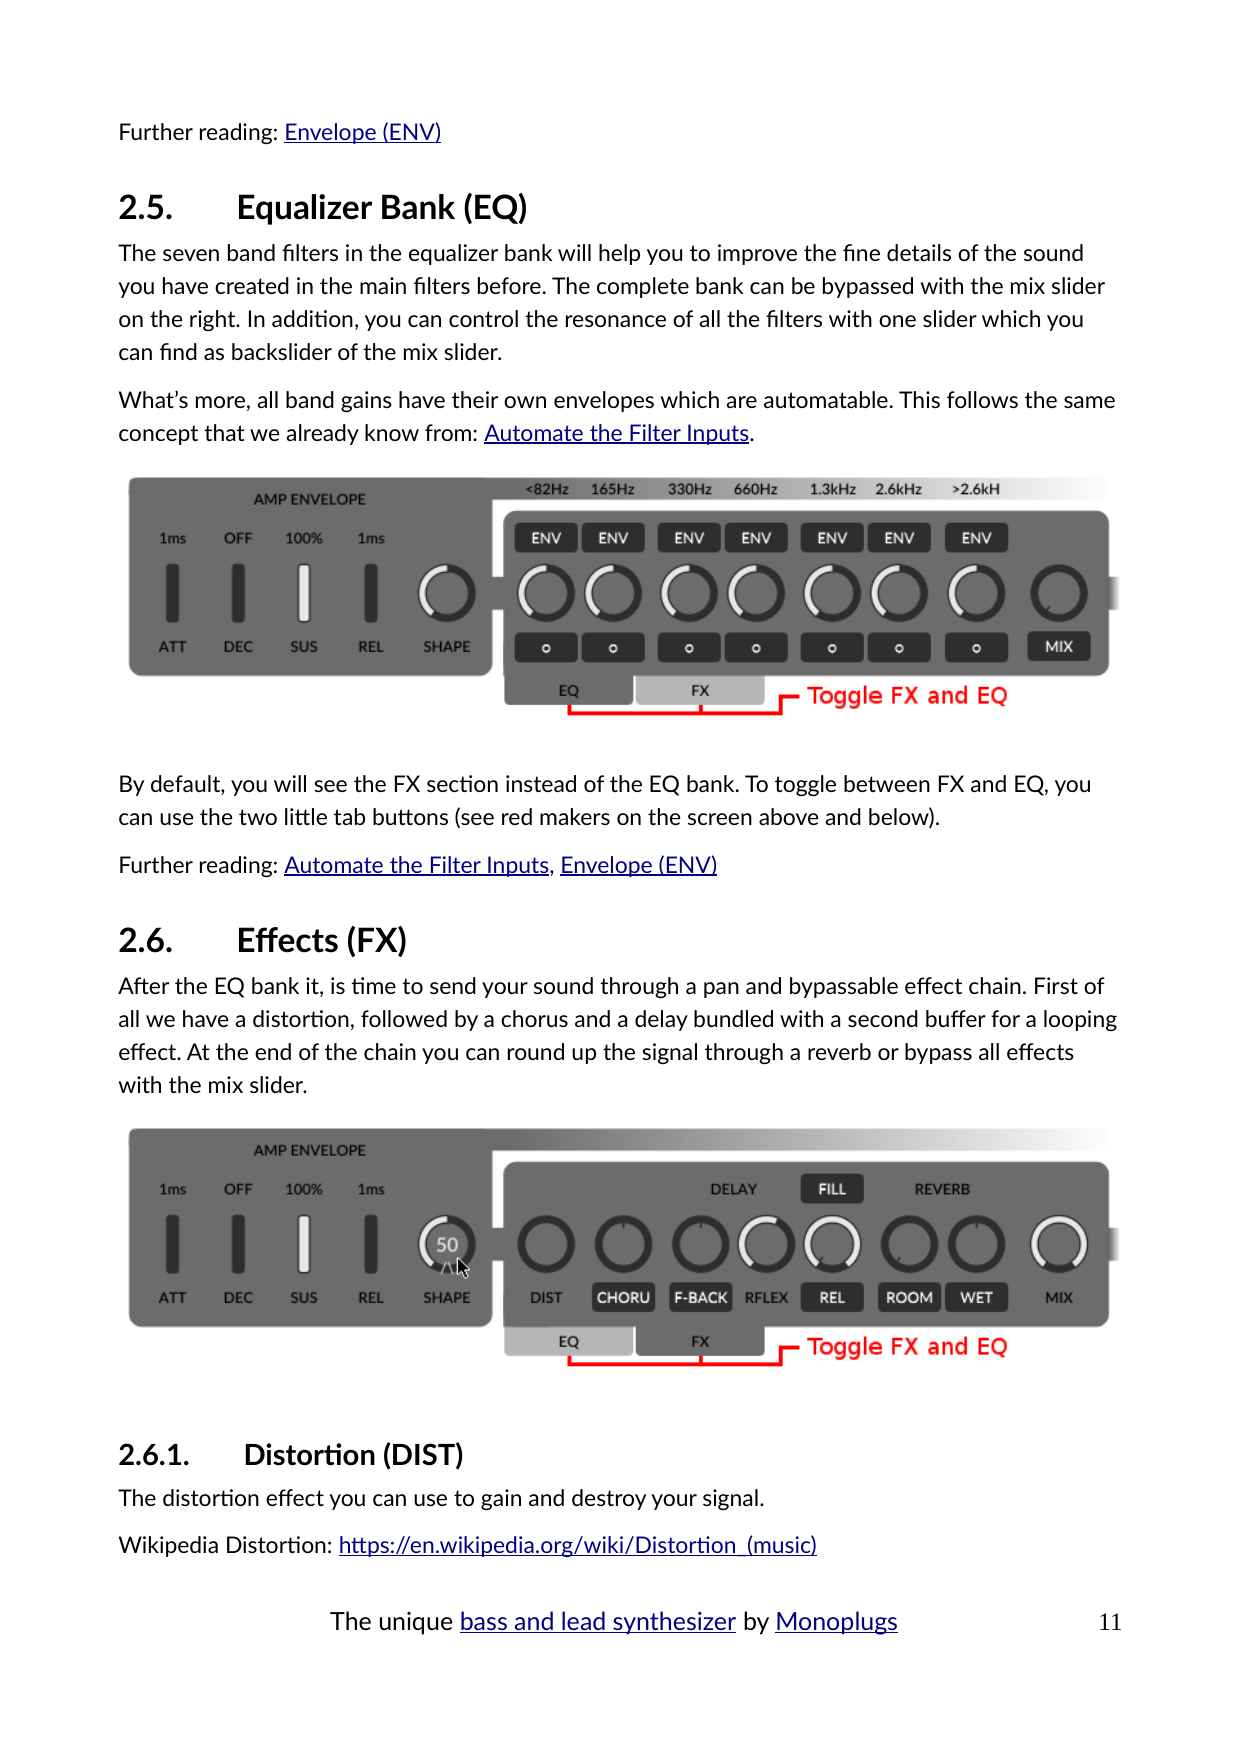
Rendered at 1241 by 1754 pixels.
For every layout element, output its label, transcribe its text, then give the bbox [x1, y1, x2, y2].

text Further reading: Envelope (ENV) [118, 118, 1122, 146]
text After the EQ bank it, is time to send your sound through a pan and bypassable effect chain. First of all we have a distortion, followed by a chorus and a delay bundled with a second buffer for a looping effect. At the end of the chain you can round up the signal through a reverb or bypass all effects with the mix slider. [118, 972, 1122, 1098]
text By default, you will see the FX section instead of the EQ bank. To toggle between FX and EQ, you can use the two little tab buttons (see red makers on the screen above and below). [118, 770, 1122, 831]
picture [118, 1117, 1123, 1369]
picture [118, 466, 1123, 718]
subtitle Equalizer Bank (EQ) [118, 186, 1122, 227]
text Further reading: Automate the Filter Inputs, Envelope (ENV) [118, 851, 1122, 878]
subtitle Distortion (DIST) [118, 1436, 1122, 1471]
subtitle Effects (FX) [118, 919, 1122, 959]
text What’s more, all band gains have their own envelopes which are automatable. This follows the same concept that we already know from: Automate the Filter Inputs. [118, 386, 1122, 446]
text The distortion effect you can use to gain and destroy your signal. [118, 1484, 1122, 1511]
text The seven band filters in the equalizer bank will help you to improve the fine details of the sound you have created in the main filters before. The complete bank can be bypassed with the mix slider on the right. In addition, you can control the resonance of all the filters with one slider which you can find as backslider of the mix slider. [118, 239, 1122, 366]
text Wikipedia Distortion: https://en.wikipedia.org/wiki/Distortion_(music) [118, 1531, 1122, 1559]
